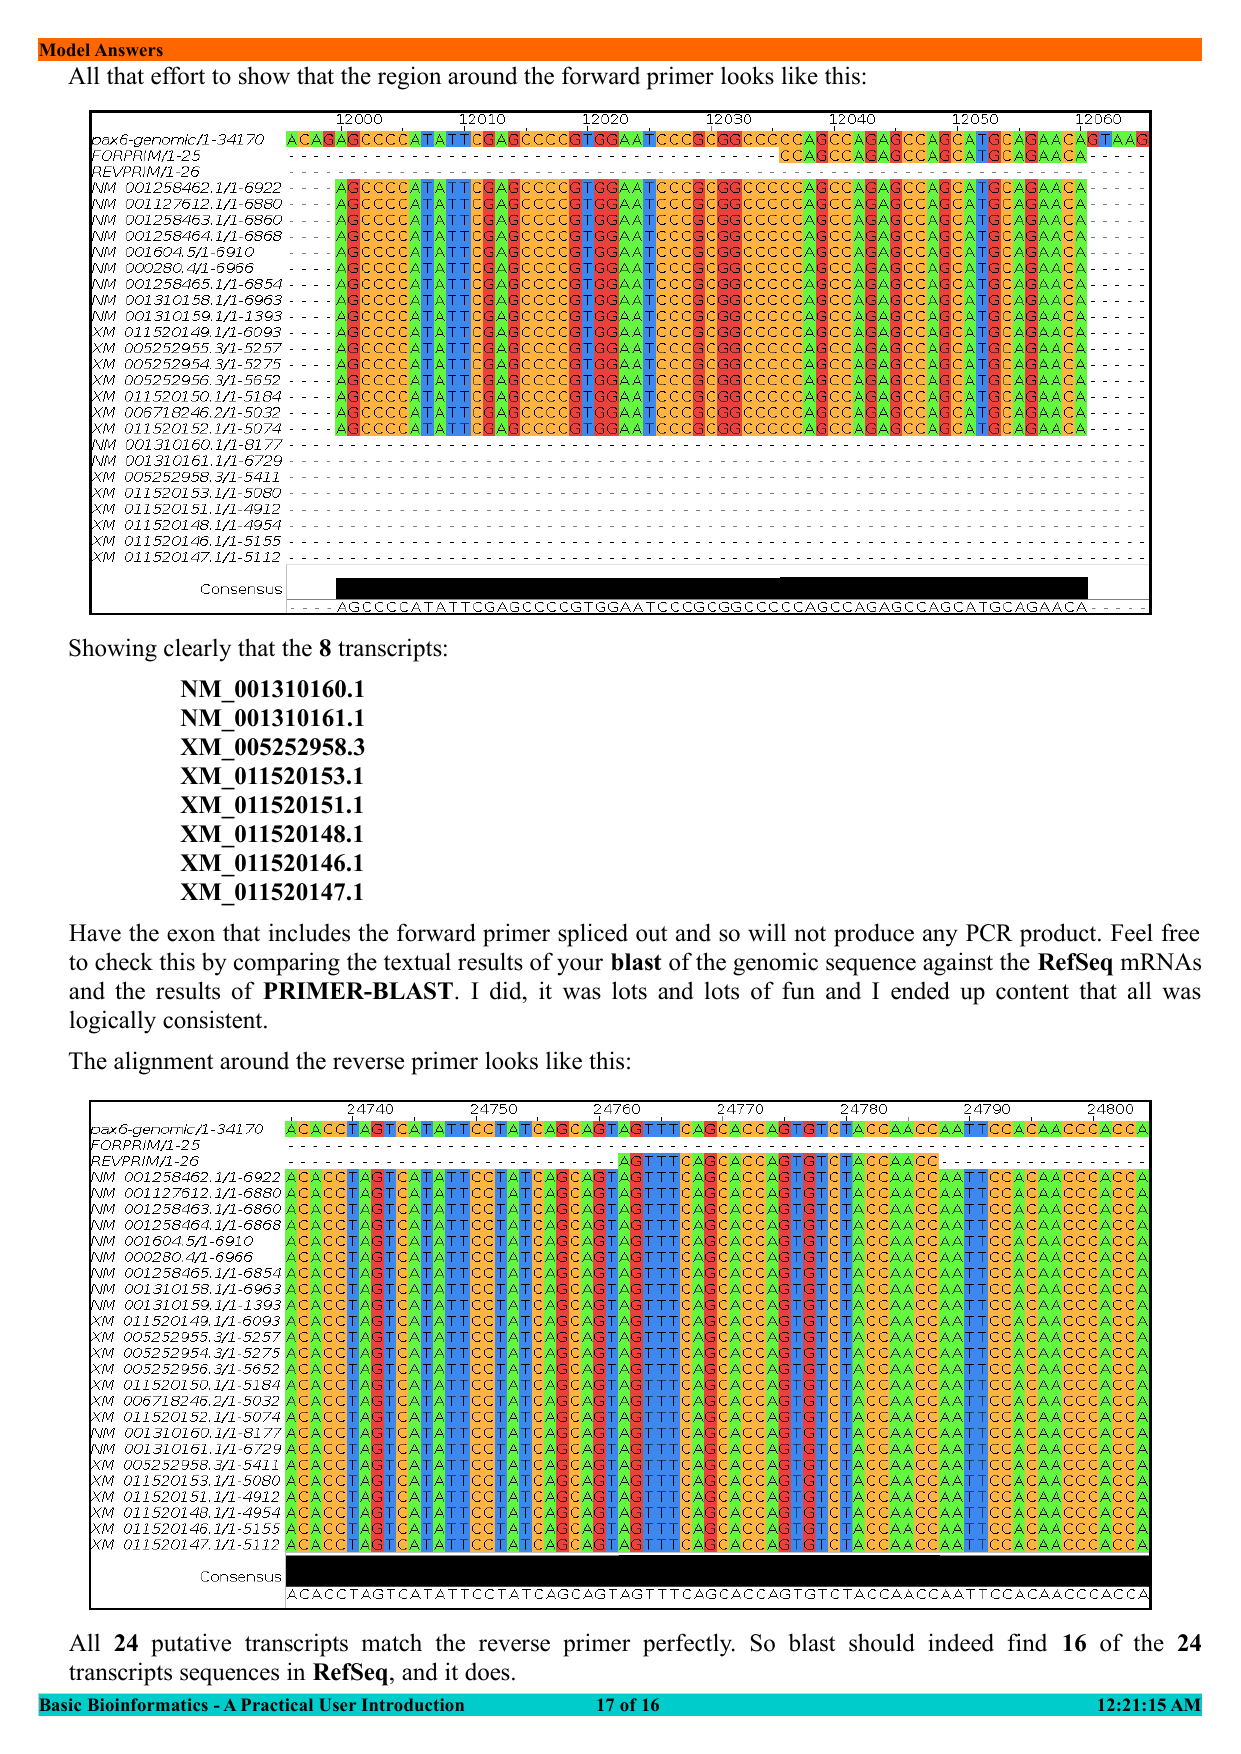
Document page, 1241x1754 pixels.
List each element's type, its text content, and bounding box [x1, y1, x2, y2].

text XM_005252958.3 [180, 732, 1202, 761]
text XM_011520151.1 [180, 790, 1202, 819]
text Have the exon that includes the forward primer spliced out and so will not produce any PCR product. Feel free to check this by comparing the textual results of your blast of the genomic sequence against the RefSeq mRNAs and the results of PRIMER-BLAST. I did, it was lots and lots of fun and I ended up content that all was logically consistent. [69, 918, 1202, 1034]
picture [91, 113, 1149, 613]
text Showing clearly that the 8 transcripts: [68, 101, 1202, 662]
text XM_011520153.1 [180, 761, 1202, 790]
text All 24 putative transcripts match the reverse primer perfectly. So blast should indeed find 16 of the 24 transcripts sequences in RefSeq, and it does. [69, 1111, 1202, 1686]
text The alignment around the reverse primer looks like this: [68, 1046, 1202, 1075]
text NM_001310161.1 [180, 703, 1202, 732]
text XM_011520148.1 [180, 819, 1202, 848]
picture [91, 1102, 1149, 1608]
text NM_001310160.1 [180, 674, 1202, 703]
text XM_011520146.1 [180, 848, 1202, 877]
text All that effort to show that the region around the forward primer looks like this: [68, 61, 1202, 89]
text XM_011520147.1 [180, 877, 1202, 906]
